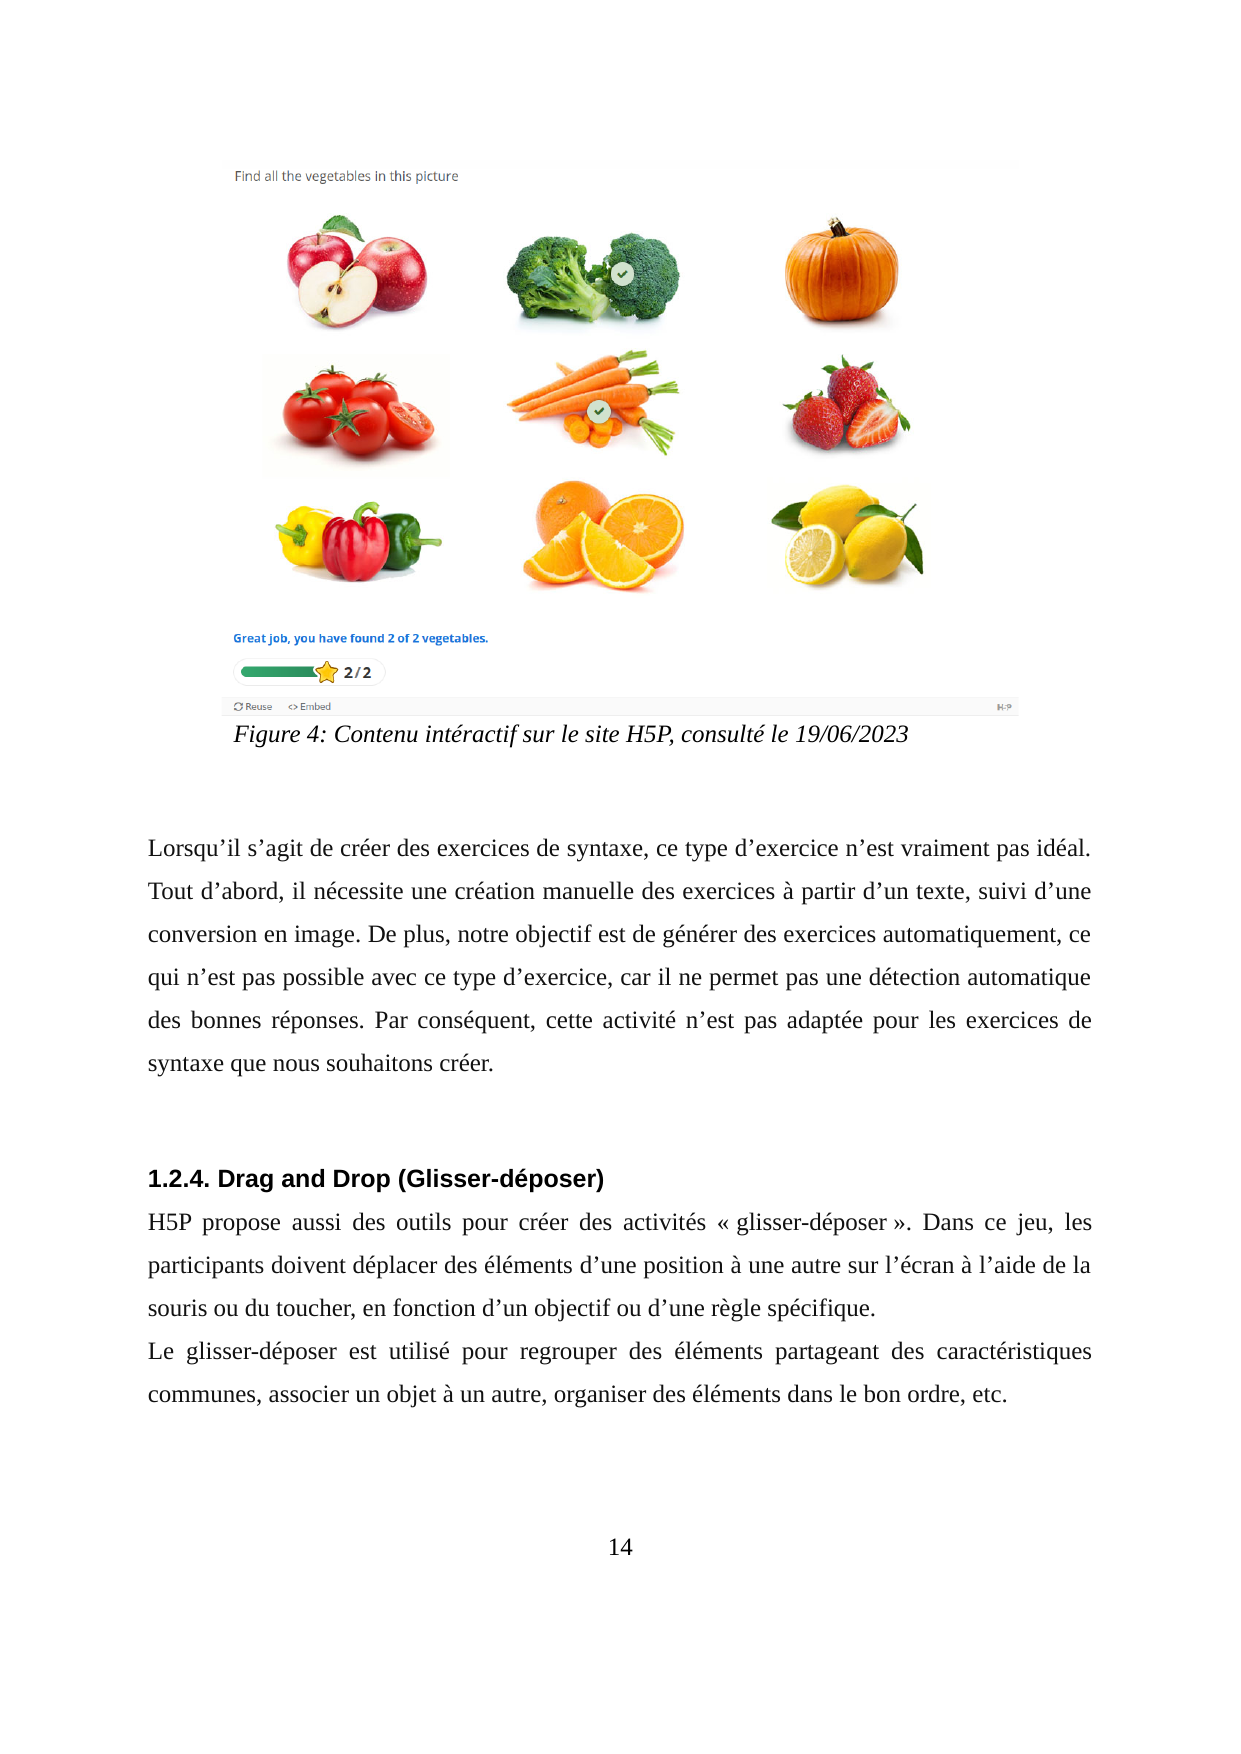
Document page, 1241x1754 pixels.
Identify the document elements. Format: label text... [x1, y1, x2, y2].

picture [221, 160, 1019, 719]
text Lorsqu’il s’agit de créer des exercices de syntaxe, ce type d’exercice n’est vraiment pas idéal. Tout d’abord, il nécessite une création manuelle des exercices à partir d’un texte, suivi d’une conversion en image. De plus, notre objectif est de générer des exercices automatiquement, ce qui n’est pas possible avec ce type d’exercice, car il ne permet pas une détection automatique des bonnes réponses. Par conséquent, cette activité n’est pas adaptée pour les exercices de syntaxe que nous souhaitons créer. [148, 833, 1092, 1077]
text 1.2.4. Drag and Drop (Glisser-déposer) [148, 1164, 1092, 1192]
text H5P propose aussi des outils pour créer des activités « glisser-déposer ». Dans ce jeu, les participants doivent déplacer des éléments d’une position à une autre sur l’écran à l’aide de la souris ou du toucher, en fonction d’un objectif ou d’une règle spécifique. [148, 1207, 1092, 1322]
text Le glisser-déposer est utilisé pour regrouper des éléments partageant des caractéristiques communes, associer un objet à un autre, organiser des éléments dans le bon ordre, etc. [148, 1336, 1092, 1408]
list Figure 4: Contenu intéractif sur le site H5P, consulté le 19/06/2023 [233, 719, 1007, 747]
